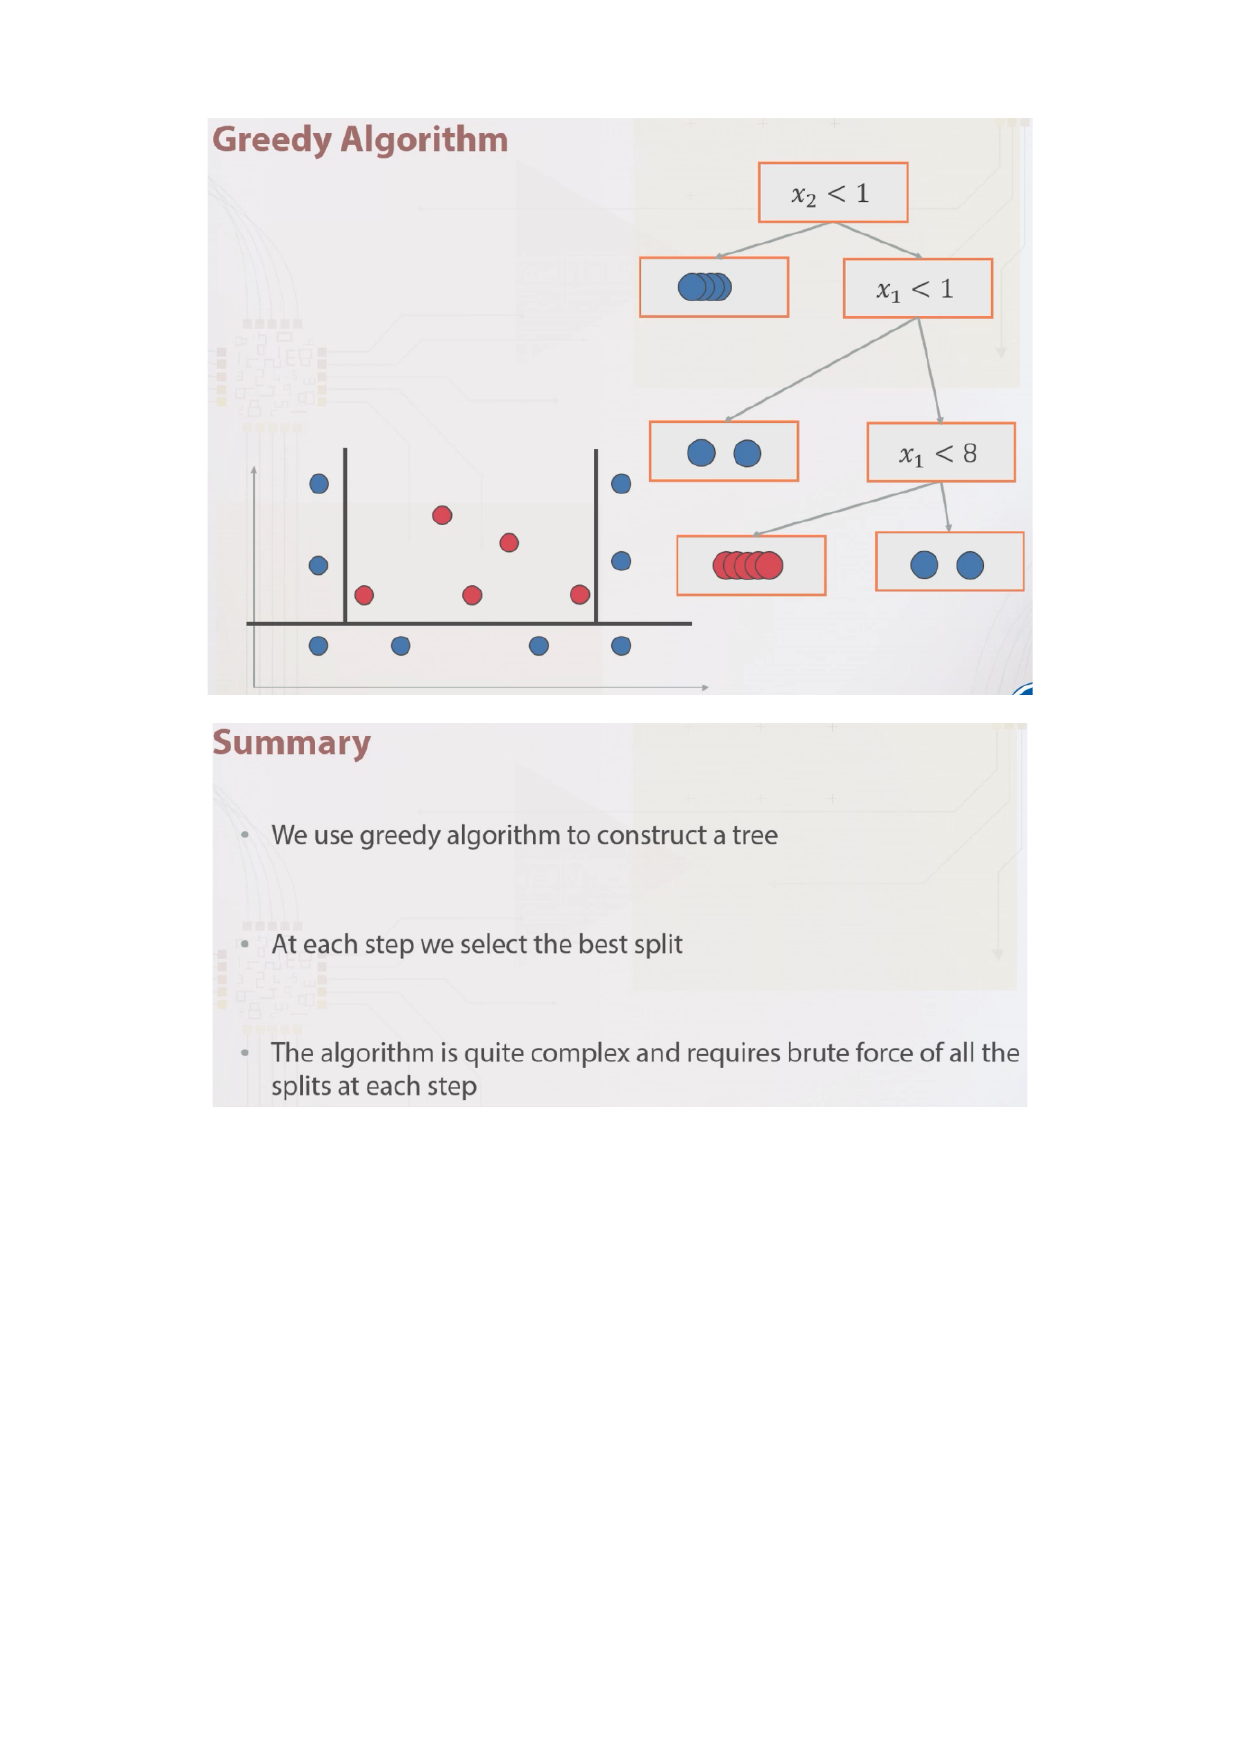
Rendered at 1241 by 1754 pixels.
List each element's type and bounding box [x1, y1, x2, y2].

picture [212, 723, 1028, 1107]
picture [207, 118, 1033, 695]
